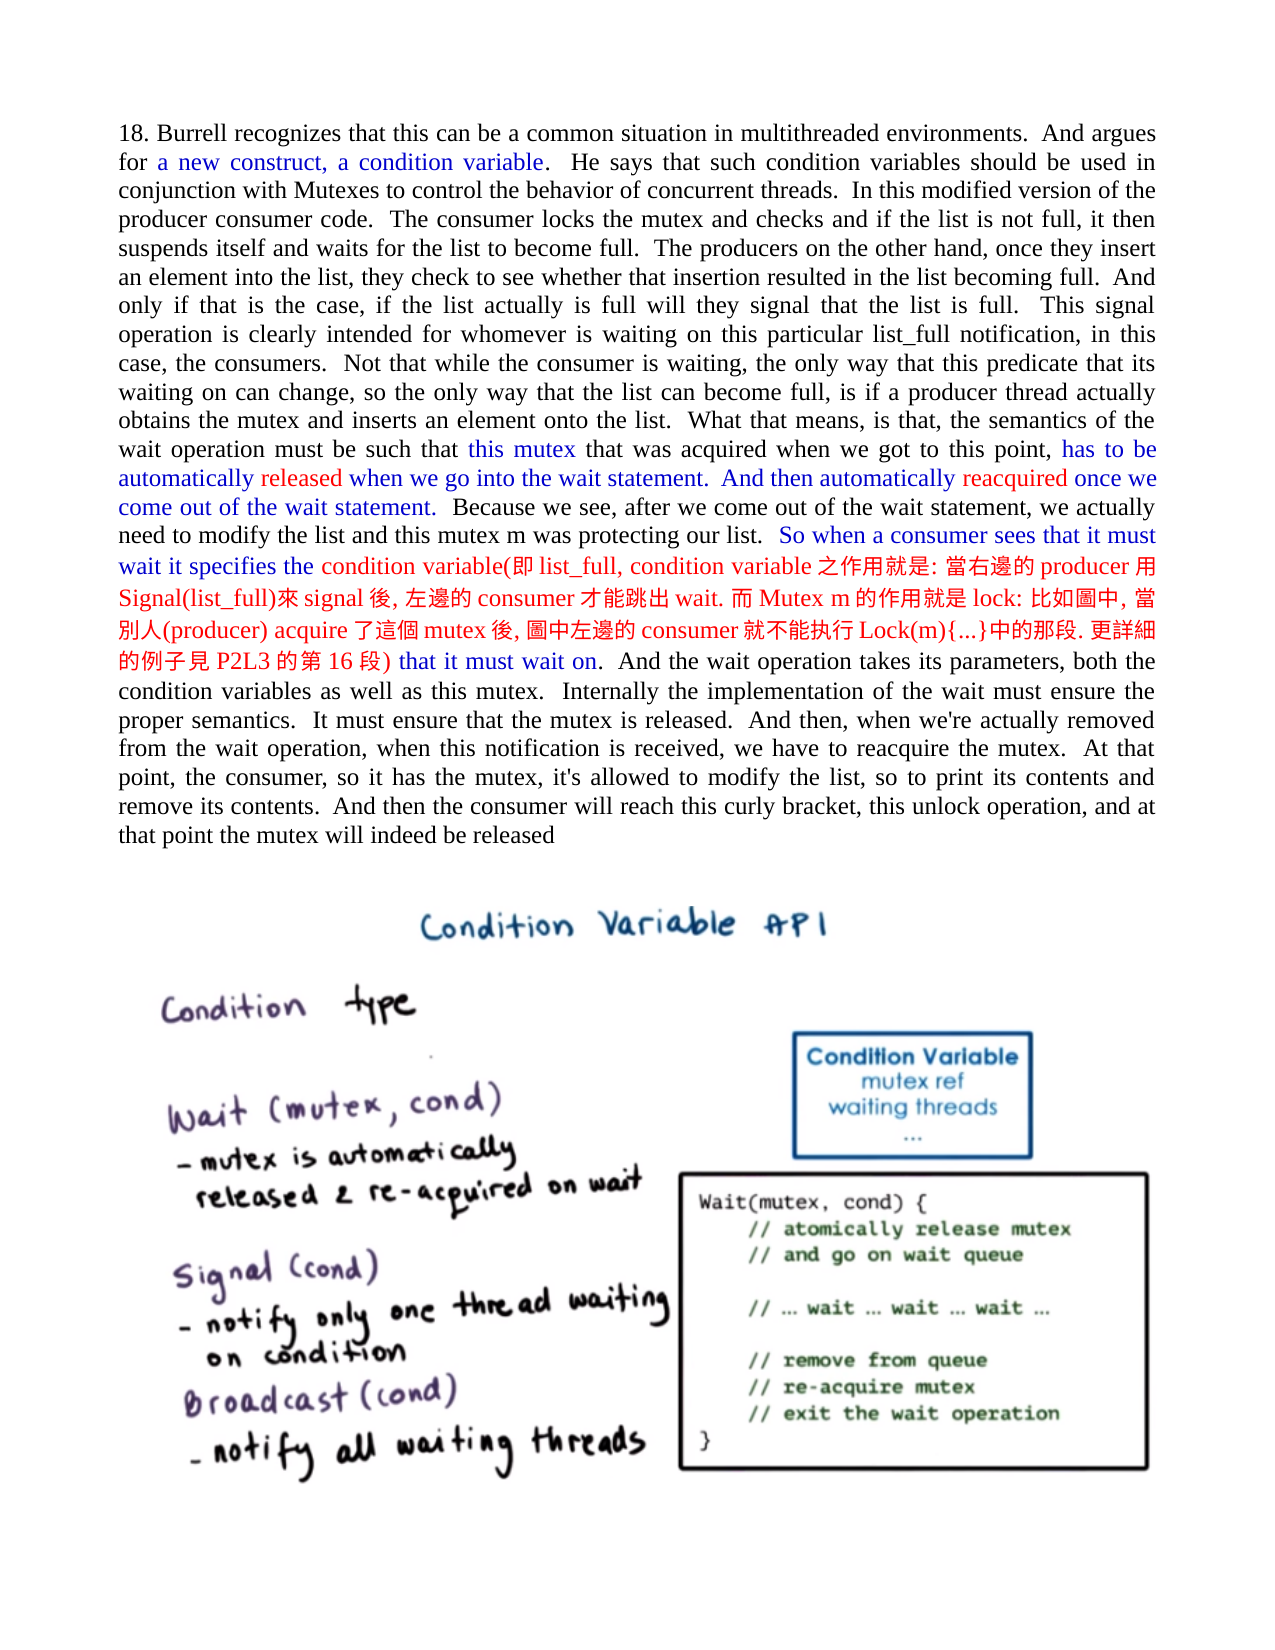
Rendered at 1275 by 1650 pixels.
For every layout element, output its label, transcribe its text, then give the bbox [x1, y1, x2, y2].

text 18. Burrell recognizes that this can be a common situation in multithreaded environments. And argues for a new construct, a condition variable. He says that such condition variables should be used in conjunction with Mutexes to control the behavior of concurrent threads. In this modified version of the producer consumer code. The consumer locks the mutex and checks and if the list is not full, it then suspends itself and waits for the list to become full. The producers on the other hand, once they insert an element into the list, they check to see whether that insertion resulted in the list becoming full. And only if that is the case, if the list actually is full will they signal that the list is full. This signal operation is clearly intended for whomever is waiting on this particular list_full notification, in this case, the consumers. Not that while the consumer is waiting, the only way that this predicate that its waiting on can change, so the only way that the list can become full, is if a producer thread actually obtains the mutex and inserts an element onto the list. What that means, is that, the semantics of the wait operation must be such that this mutex that was acquired when we got to this point, has to be automatically released when we go into the wait statement. And then automatically reacquired once we come out of the wait statement. Because we see, after we come out of the wait statement, we actually need to modify the list and this mutex m was protecting our list. So when a consumer sees that it must wait it specifies the condition variable(即list_full, condition variable之作用就是: 當右邊的producer用Signal(list_full)來signal後, 左邊的consumer才能跳出wait. 而Mutex m的作用就是lock: 比如圖中, 當別人(producer) acquire了這個mutex後, 圖中左邊的consumer就不能执行Lock(m){...}中的那段. 更詳細的例子見P2L3的第16段) that it must wait on. And the wait operation takes its parameters, both the condition variables as well as this mutex. Internally the implementation of the wait must ensure the proper semantics. It must ensure that the mutex is released. And then, when we're actually removed from the wait operation, when this notification is received, we have to reacquire the mutex. At that point, the consumer, so it has the mutex, it's allowed to modify the list, so to print its contents and remove its contents. And then the consumer will reach this curly bracket, this unlock operation, and at that point the mutex will indeed be released [118, 118, 1157, 848]
picture [118, 906, 1157, 1485]
